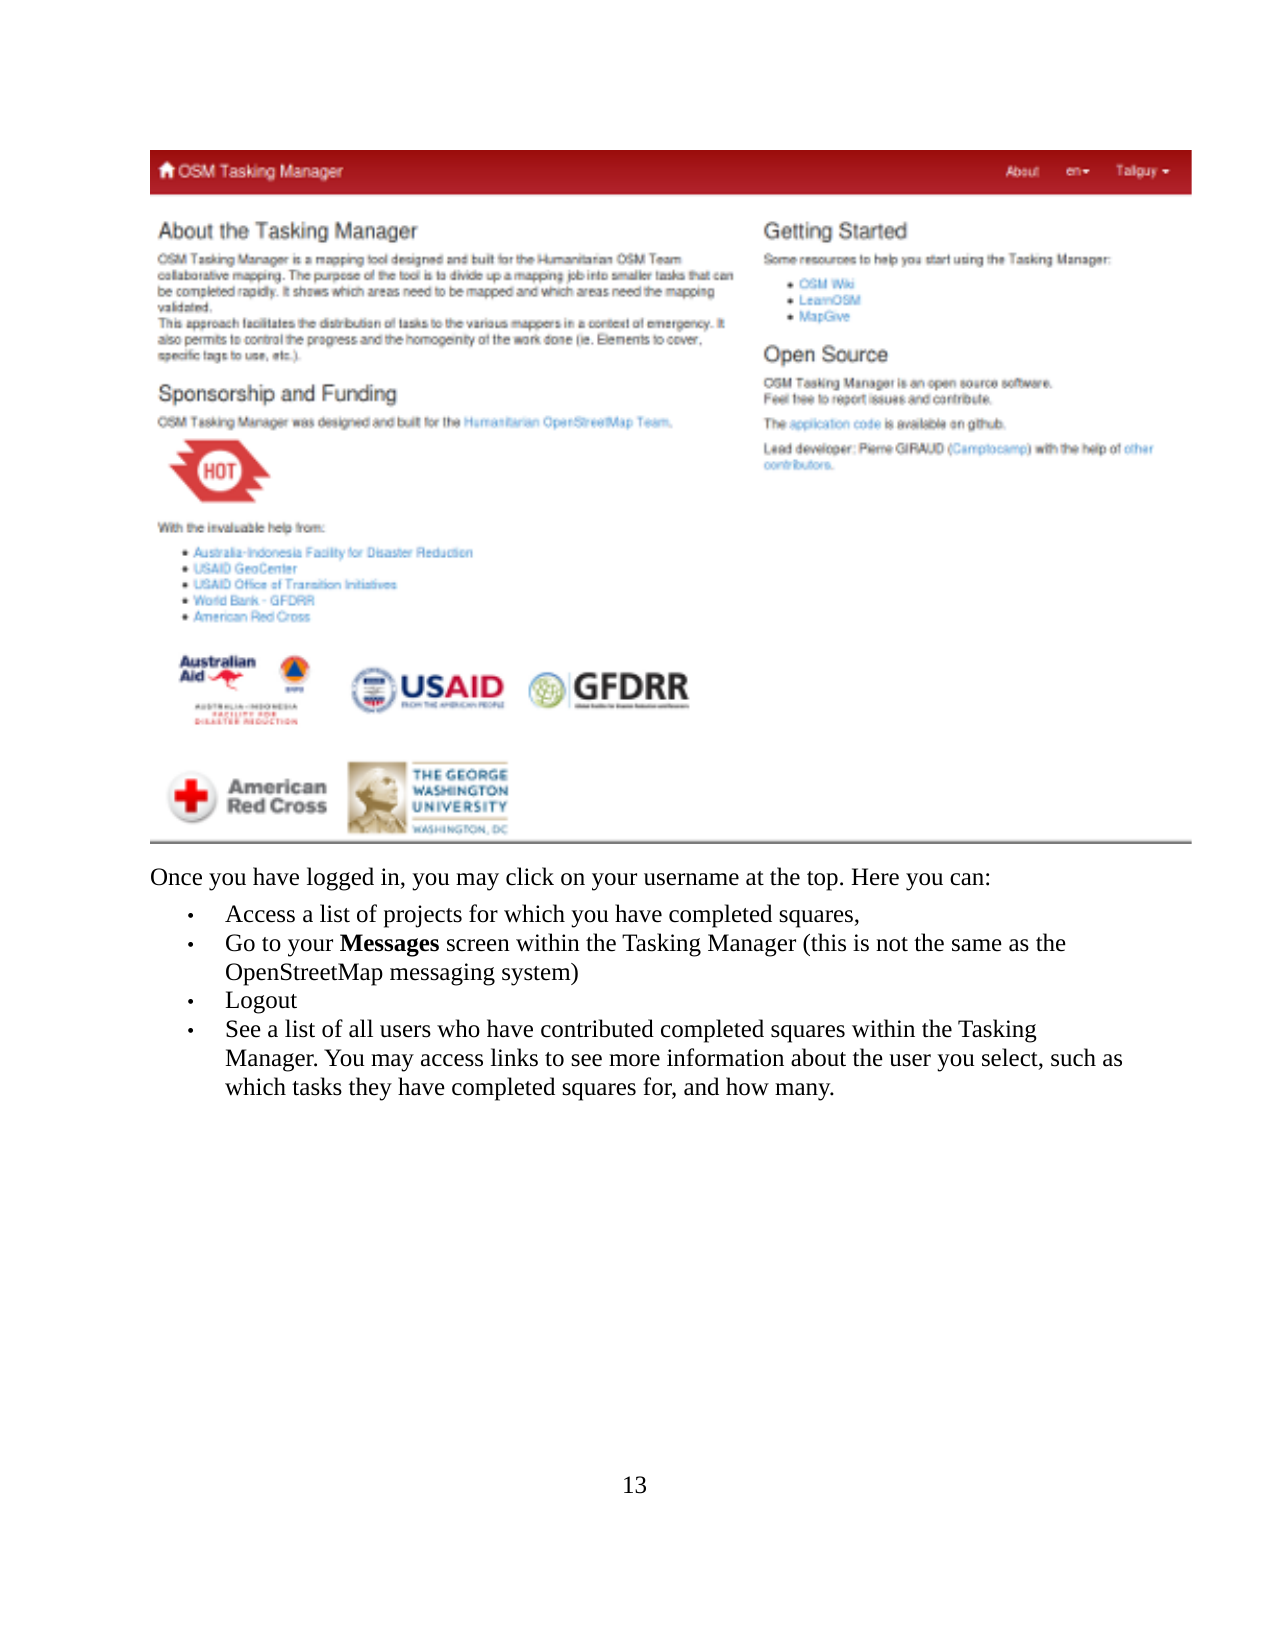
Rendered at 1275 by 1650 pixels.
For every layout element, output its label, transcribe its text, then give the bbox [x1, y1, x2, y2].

list Logout [187, 986, 1125, 1014]
picture [150, 150, 1192, 844]
list Access a list of projects for which you have completed squares, [187, 899, 1125, 928]
text Once you have logged in, you may click on your username at the top. Here you can: [150, 862, 1125, 890]
list Go to your Messages screen within the Tasking Manager (this is not the same as the OpenStreetMap messaging system) [187, 928, 1125, 986]
list See a list of all users who have contributed completed squares within the Tasking Manager. You may access links to see more information about the user you select, such as which tasks they have completed squares for, and how many. [187, 1014, 1125, 1101]
